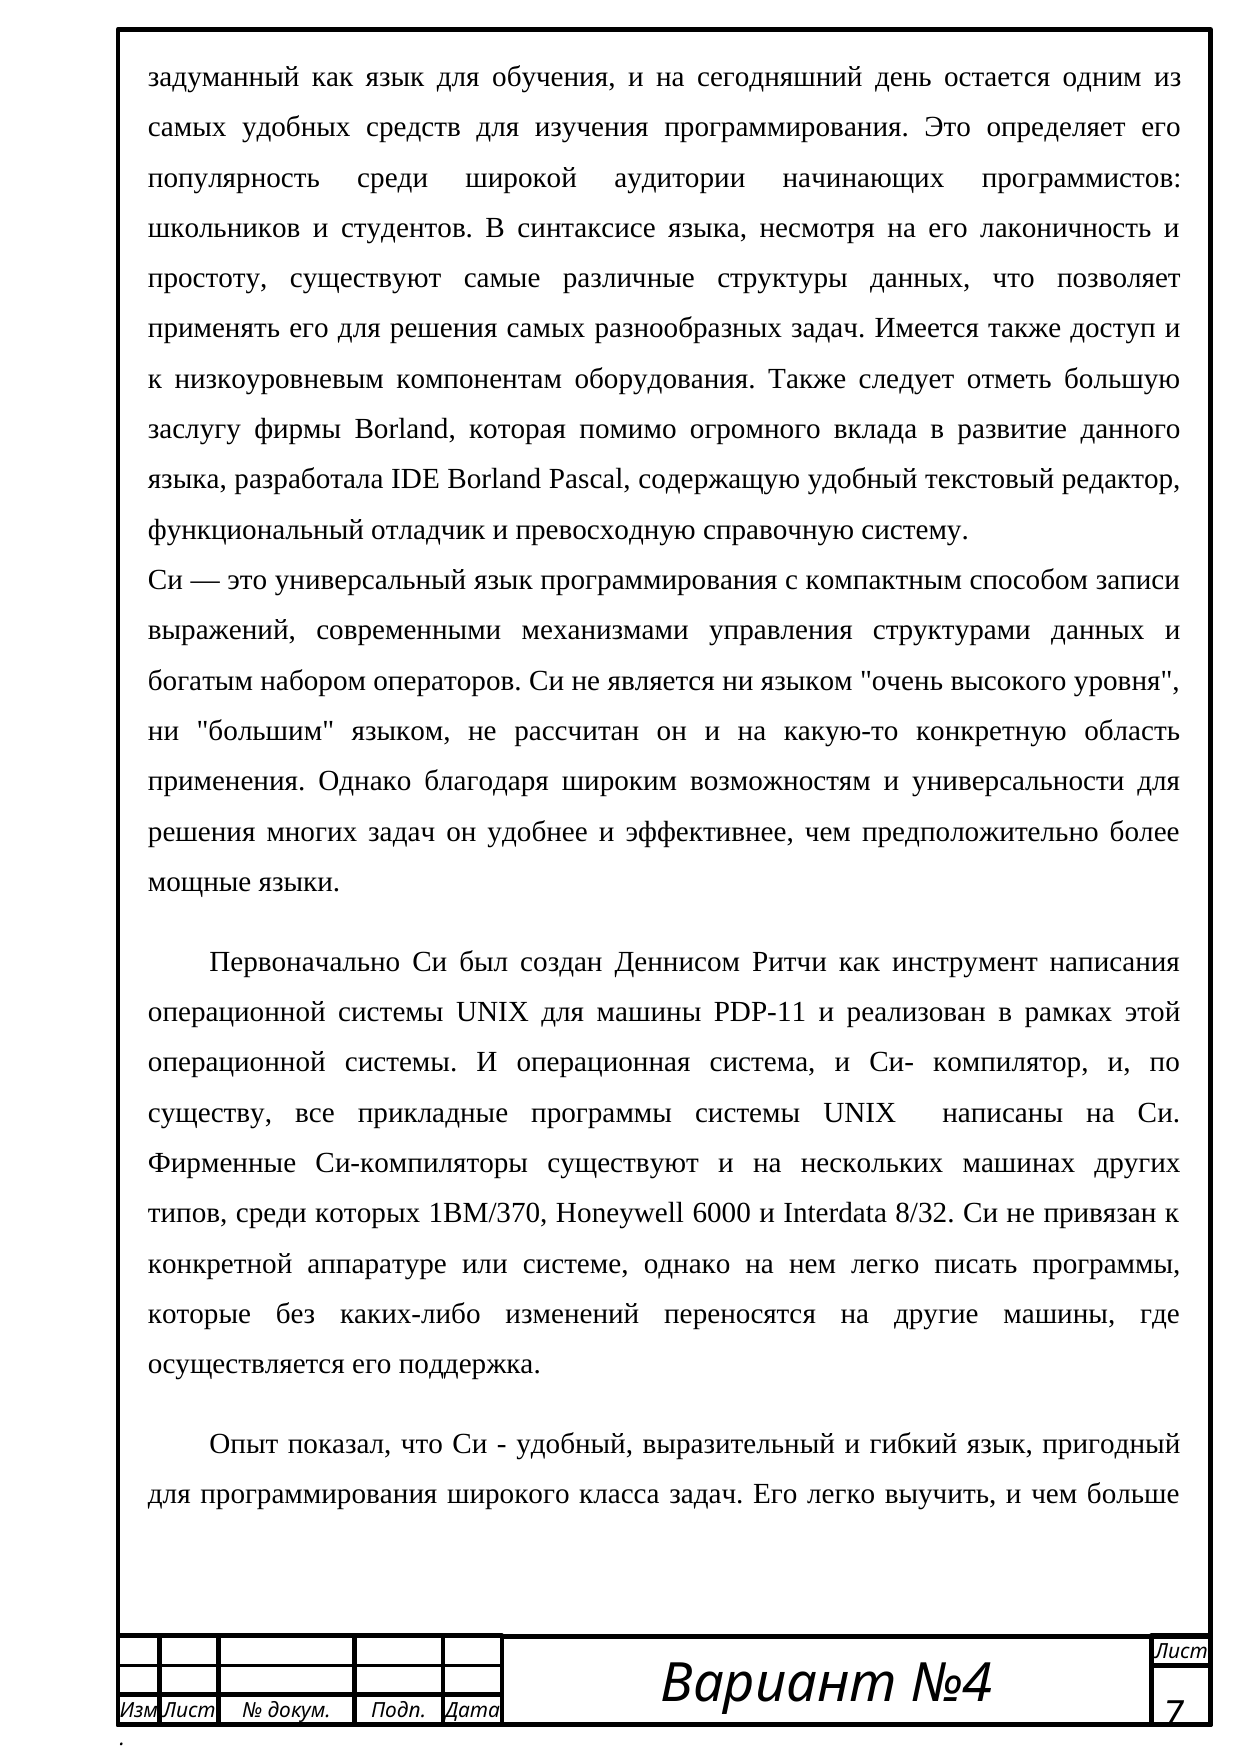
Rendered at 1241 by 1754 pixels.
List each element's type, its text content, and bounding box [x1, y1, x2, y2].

text Си — это универсальный язык программирования с компактным способом записи выражений, современными механизмами управления структурами данных и богатым набором операторов. Си не является ни языком "очень высокого уровня", ни "большим" языком, не рассчитан он и на какую-то конкретную область применения. Однако благодаря широким возможностям и универсальности для решения многих задач он удобнее и эффективнее, чем предположительно более мощные языки. [148, 562, 1181, 898]
text Опыт показал, что Си - удобный, выразительный и гибкий язык, пригодный для программирования широкого класса задач. Его легко выучить, и чем больше [148, 1426, 1181, 1510]
text Первоначально Си был создан Деннисом Ритчи как инструмент написания операционной системы UNIX для машины PDP-11 и реализован в рамках этой операционной системы. И операционная система, и Си- компилятор, и, по существу, все прикладные программы системы UNIX написаны на Си. Фирменные Си-компиляторы существуют и на нескольких машинах других типов, среди которых 1ВМ/370, Honeywell 6000 и Interdata 8/32. Си не привязан к конкретной аппаратуре или системе, однако на нем легко писать программы, которые без каких-либо изменений переносятся на другие машины, где осуществляется его поддержка. [148, 944, 1181, 1380]
text задуманный как язык для обучения, и на сегодняшний день остает­ся одним из самых удобных средств для изучения программирования. Это определяет его популярность среди широкой аудитории начинающих про­граммистов: школьников и студентов. В синтаксисе языка, несмотря на его лаконичность и простоту, существуют самые различные структуры данных, что позволяет применять его для решения самых разнообразных задач. Имеется также доступ и к низкоуровневым компонентам оборудования. Также следует отметь большую заслугу фирмы Borland, которая помимо огромного вклада в развитие данного языка, разработала IDE Borland Pascal, содержащую удобный текстовый редактор, функциональный отладчик и превосходную справочную систему. [148, 59, 1181, 545]
